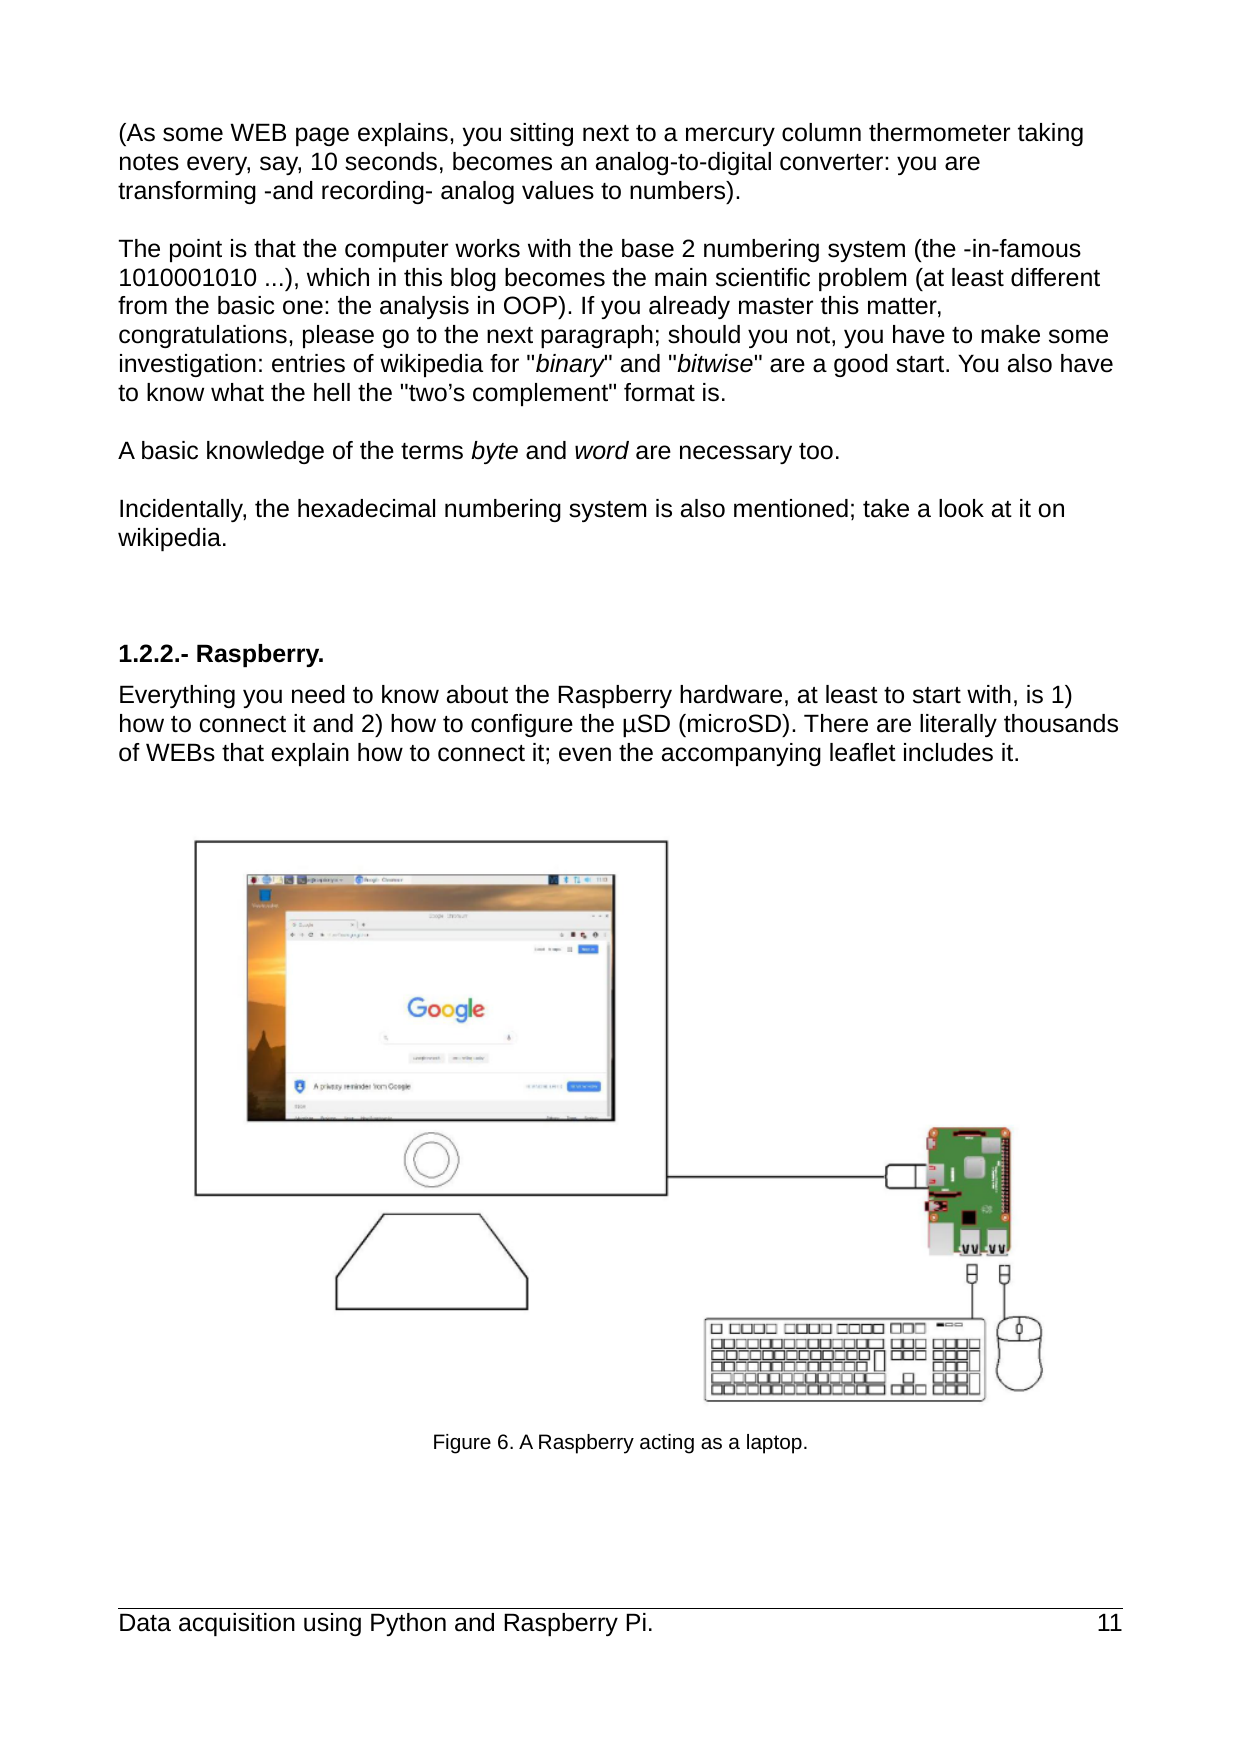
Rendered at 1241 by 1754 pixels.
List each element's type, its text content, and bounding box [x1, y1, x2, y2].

picture [183, 824, 1058, 1418]
text A basic knowledge of the terms byte and word are necessary too. [118, 436, 1122, 464]
text (As some WEB page explains, you sitting next to a mercury column thermometer taking notes every, say, 10 seconds, becomes an analog-to-digital converter: you are transforming -and recording- analog values to numbers). [118, 118, 1122, 204]
text Incidentally, the hexadecimal numbering system is also mentioned; take a look at it on wikipedia. [118, 494, 1122, 552]
text The point is that the computer works with the base 2 numbering system (the -in-famous 1010001010 ...), which in this blog becomes the main scientific problem (at least different from the basic one: the analysis in OOP). If you already master this matter, congratulations, please go to the next paragraph; should you not, you have to make some investigation: entries of wikipedia for "binary" and "bitwise" are a good start. You also have to know what the hell the "two’s complement" format is. [118, 234, 1122, 406]
subtitle 1.2.2.- Raspberry. [118, 639, 1122, 668]
text Everything you need to know about the Raspberry hardware, at least to start with, is 1) how to connect it and 2) how to configure the µSD (microSD). There are literally thousands of WEBs that explain how to connect it; even the accompanying leaflet includes it. [118, 680, 1122, 767]
text Figure 6. A Raspberry acting as a laptop. [118, 825, 1122, 1453]
